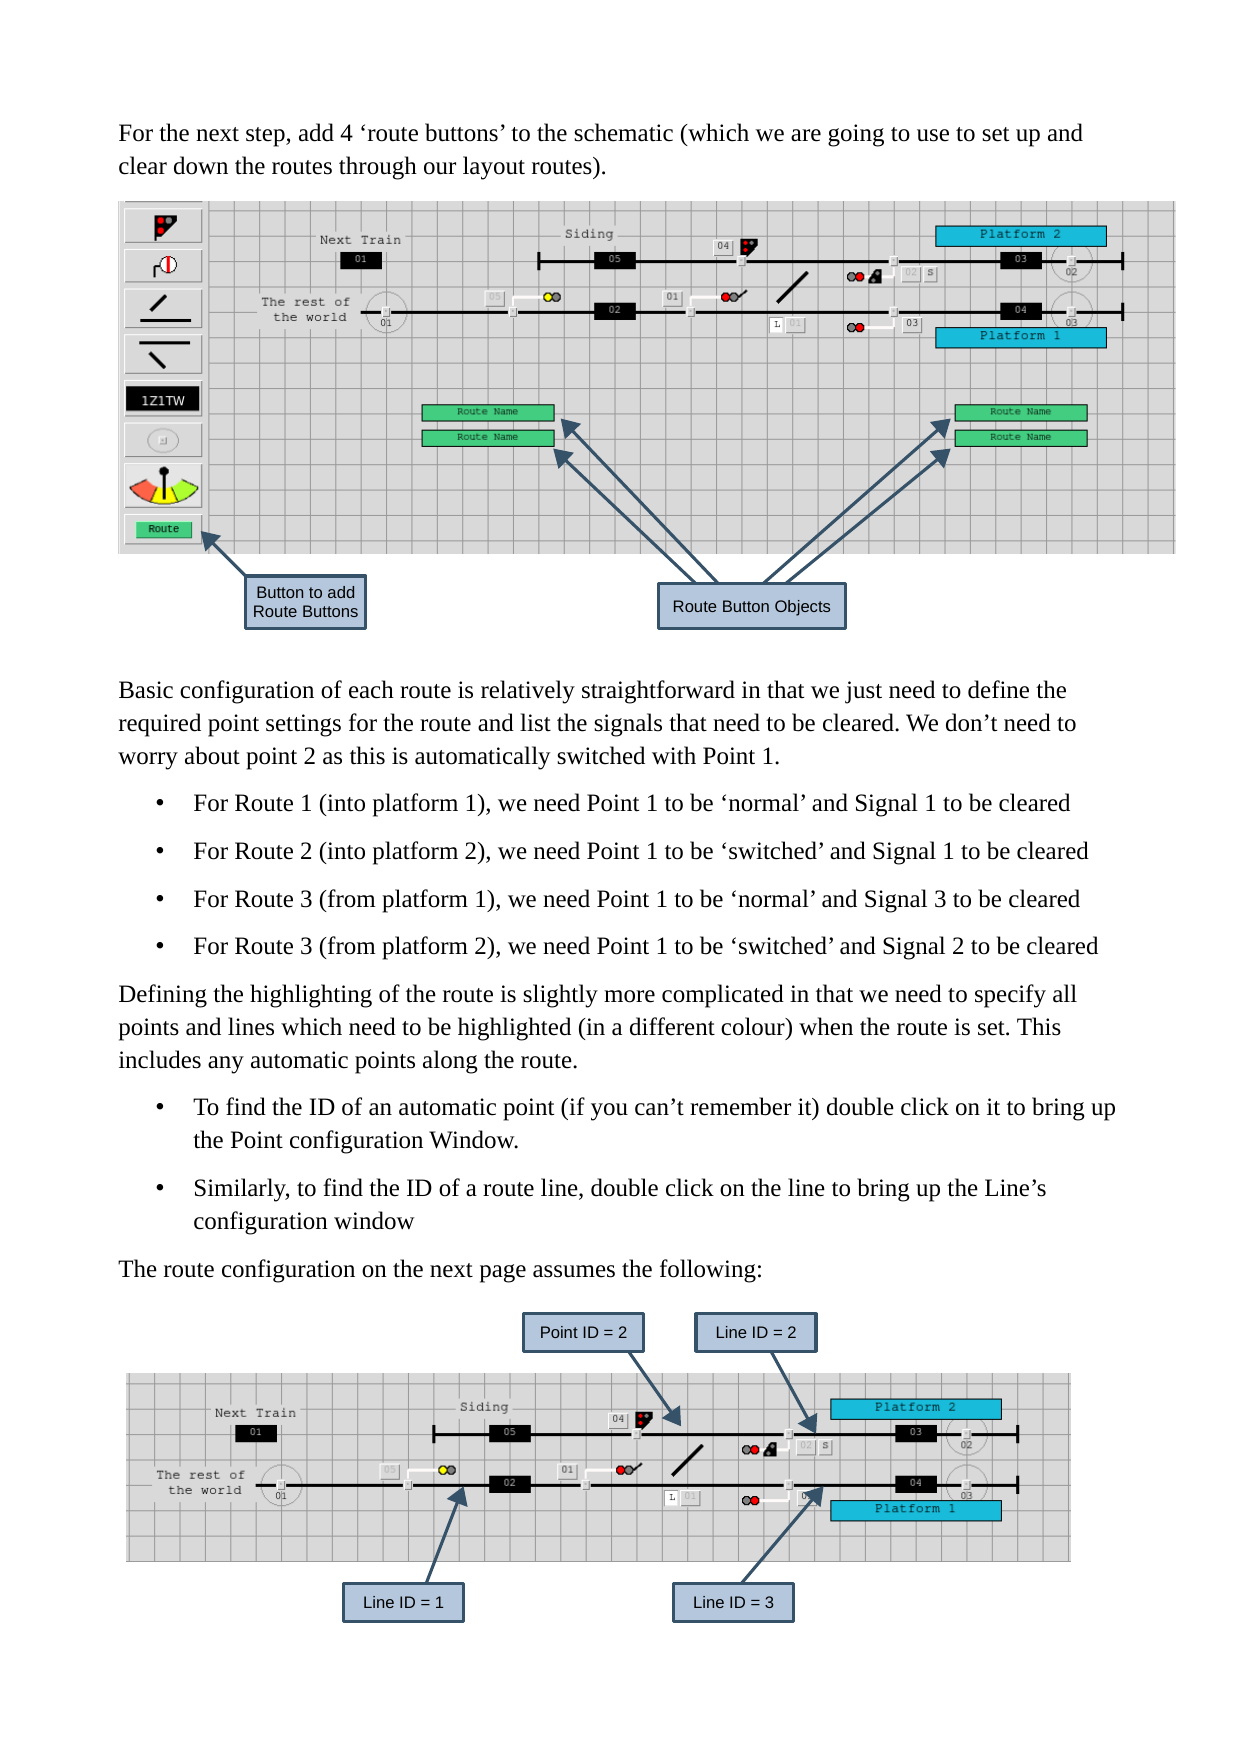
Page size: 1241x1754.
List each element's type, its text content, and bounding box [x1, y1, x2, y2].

picture [126, 1373, 1071, 1562]
text The route configuration on the next page assumes the following: [118, 1254, 1122, 1282]
list To find the ID of an automatic point (if you can’t remember it) double click on it to bring up the Point configuration Window. [156, 1092, 1122, 1154]
list Similarly, to find the ID of a route line, double click on the line to bring up the Line’s configuration window [156, 1173, 1122, 1235]
picture [118, 201, 1176, 554]
list For Route 2 (into platform 2), we need Point 1 to be ‘switched’ and Signal 1 to be cleared [156, 836, 1122, 865]
list For Route 3 (from platform 2), we need Point 1 to be ‘switched’ and Signal 2 to be cleared [156, 931, 1122, 960]
text Defining the highlighting of the route is slightly more complicated in that we need to specify all points and lines which need to be highlighted (in a different colour) when the route is set. This includes any automatic points along the route. [118, 979, 1122, 1074]
text Basic configuration of each route is relatively straightforward in that we just need to define the required point settings for the route and list the signals that need to be cleared. We don’t need to worry about point 2 as this is automatically switched with Point 1. [118, 675, 1122, 769]
text For the next step, add 4 ‘route buttons’ to the schematic (which we are going to use to set up and clear down the routes through our layout routes). [118, 118, 1122, 180]
list For Route 3 (from platform 1), we need Point 1 to be ‘normal’ and Signal 3 to be cleared [156, 884, 1122, 912]
list For Route 1 (into platform 1), we need Point 1 to be ‘normal’ and Signal 1 to be cleared [156, 788, 1122, 817]
